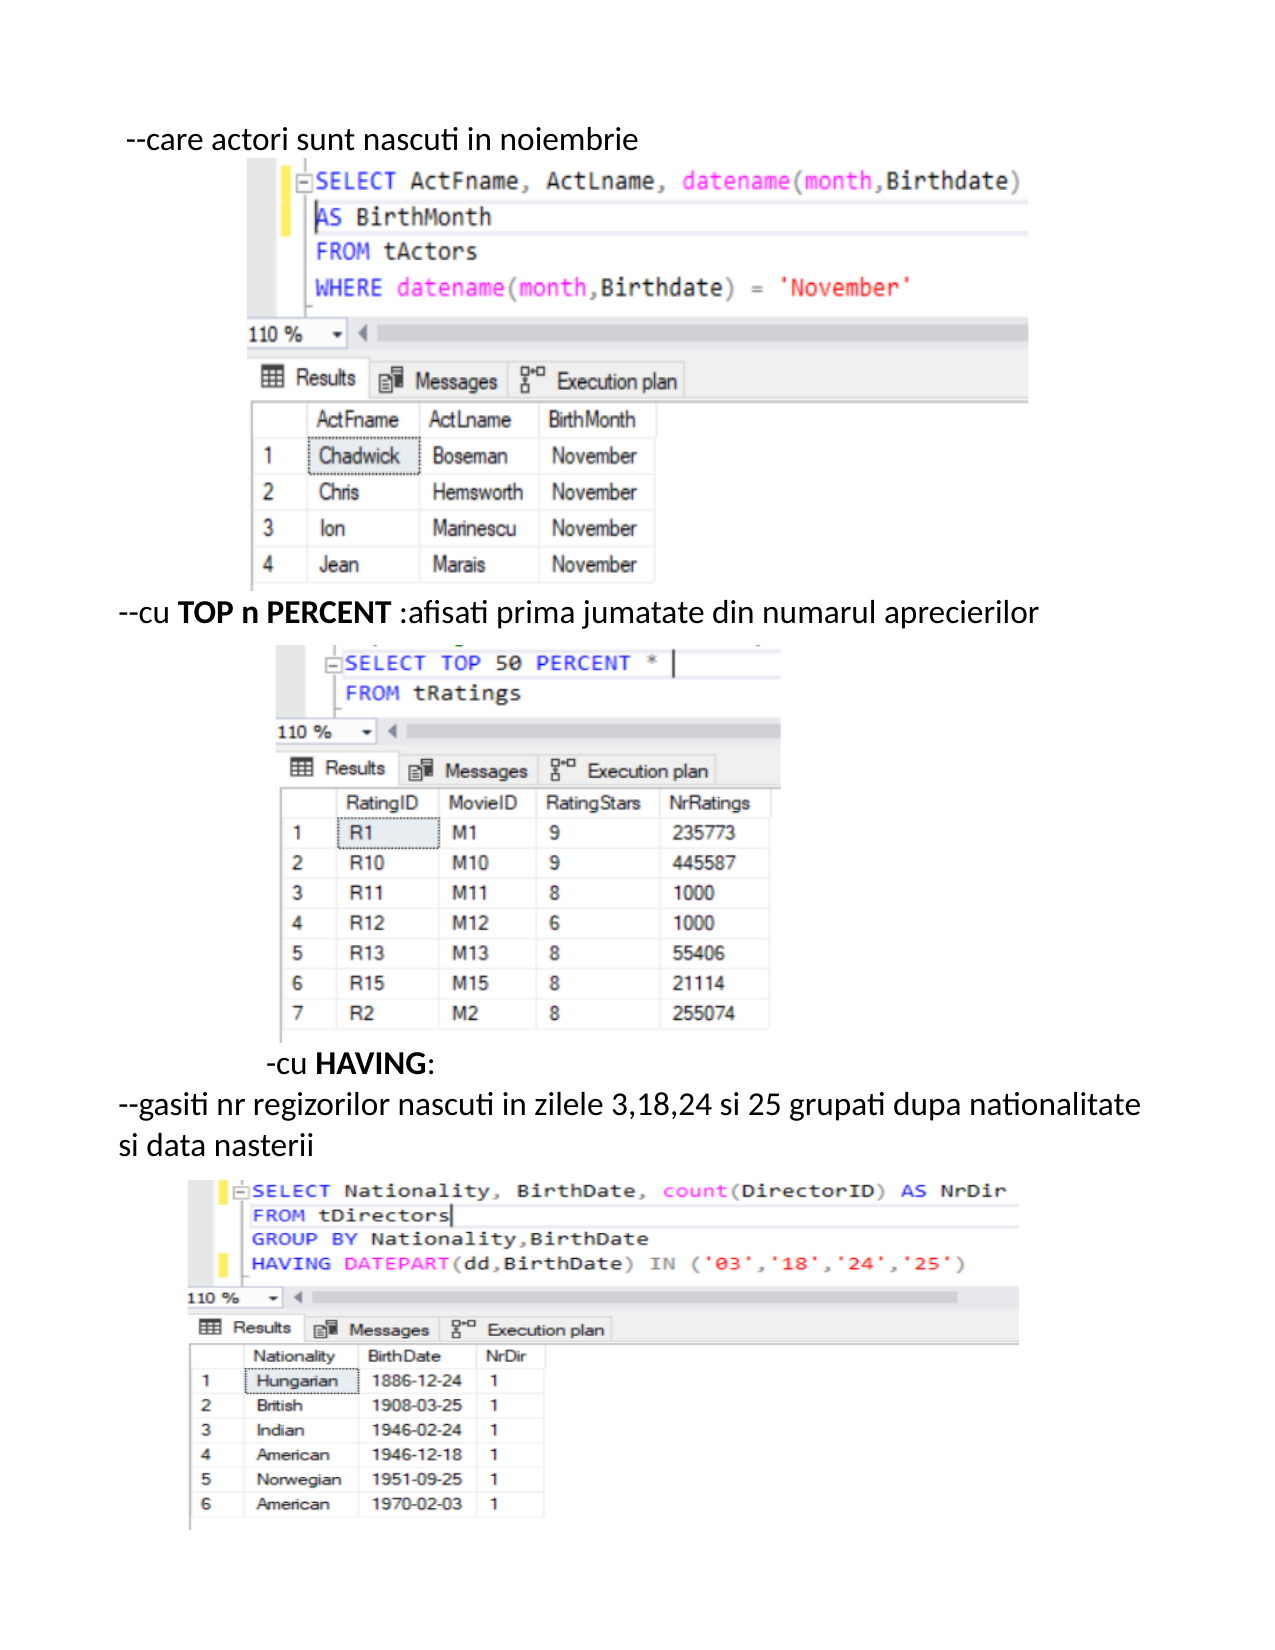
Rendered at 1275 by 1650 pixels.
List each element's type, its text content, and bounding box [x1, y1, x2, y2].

picture [246, 158, 1029, 591]
text --cu TOP n PERCENT :afisati prima jumatate din numarul aprecierilor [118, 159, 1157, 632]
text --gasiti nr regizorilor nascuti in zilele 3,18,24 si 25 grupati dupa nationalitate si data nasterii [118, 1083, 1157, 1164]
text -cu HAVING: [118, 632, 1157, 1083]
picture [187, 1180, 1019, 1530]
picture [275, 645, 781, 1043]
text --care actori sunt nascuti in noiembrie [118, 118, 1157, 159]
